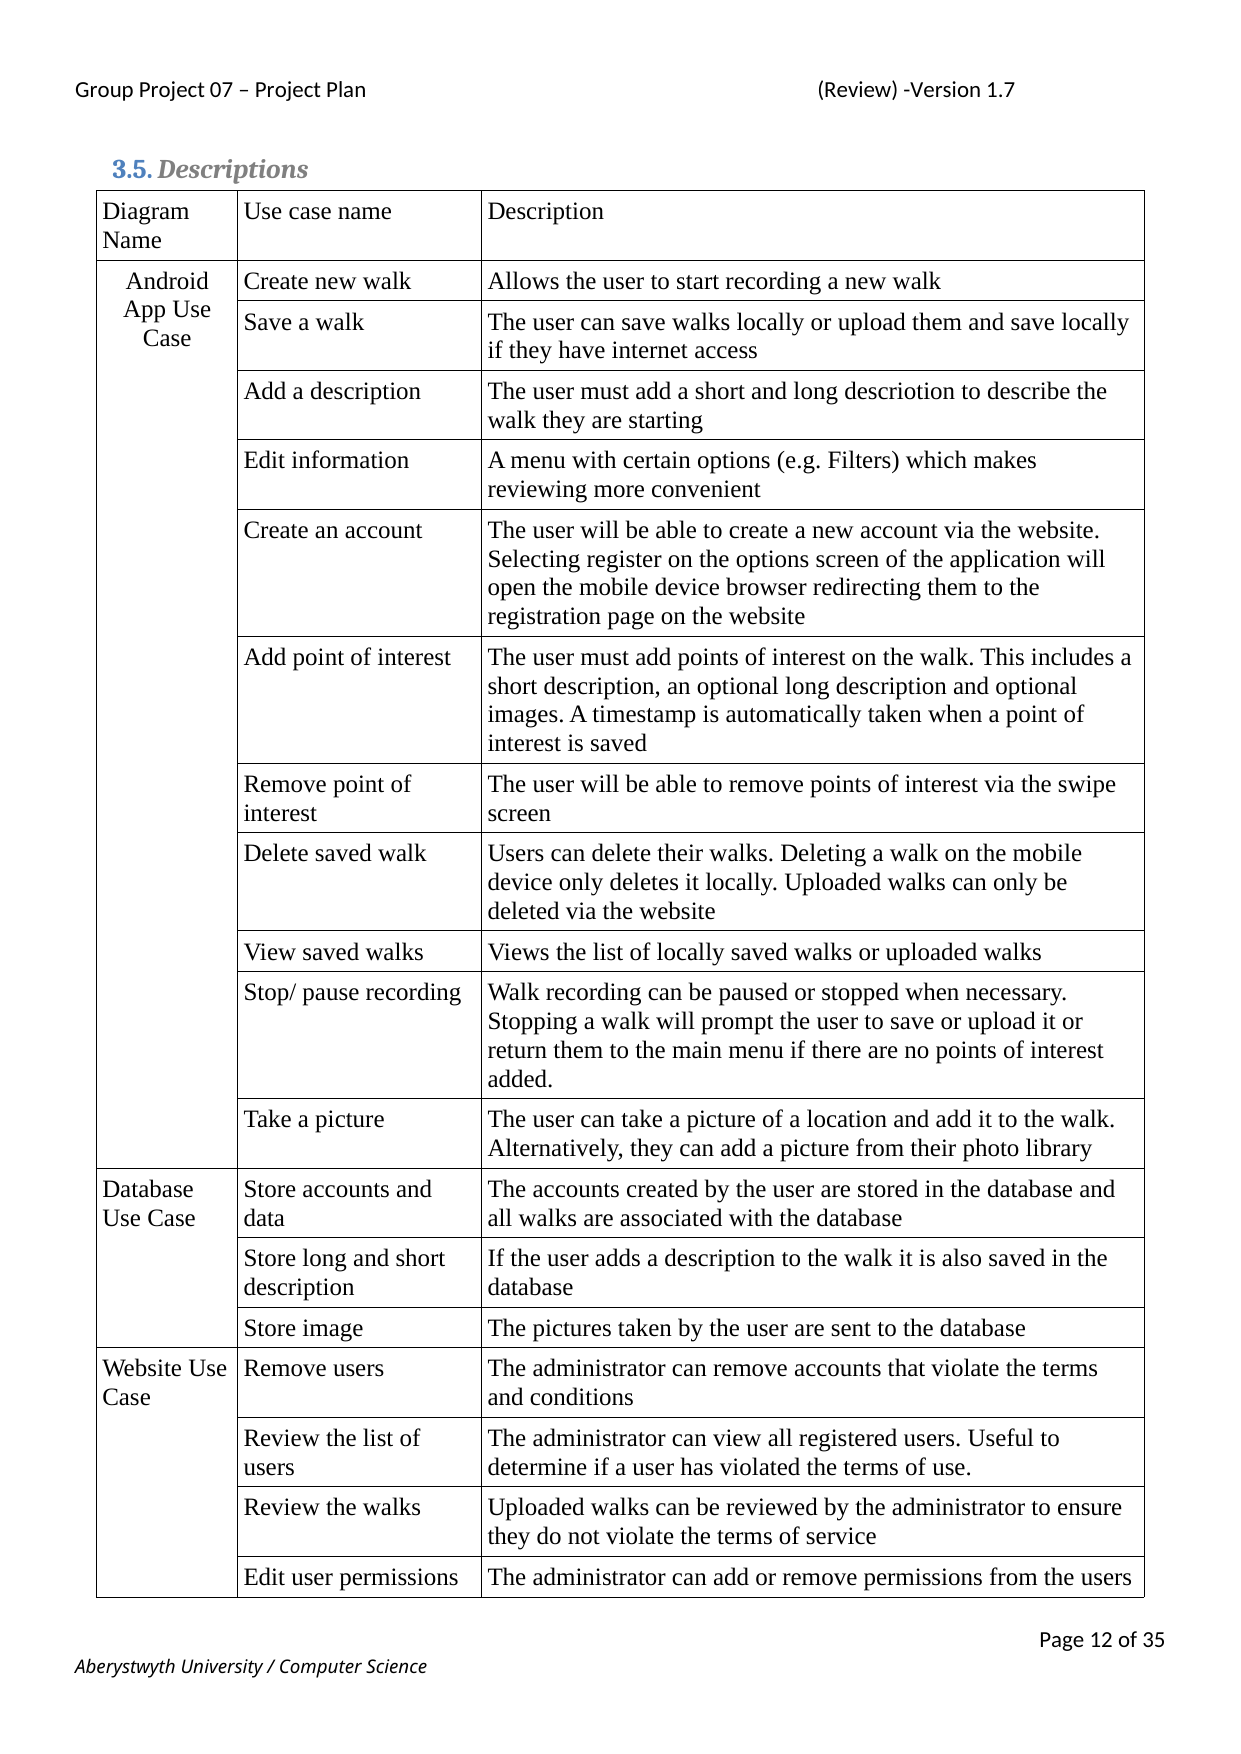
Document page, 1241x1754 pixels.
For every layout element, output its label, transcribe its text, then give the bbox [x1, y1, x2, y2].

table_header Diagram Name [97, 191, 237, 259]
table_cell A menu with certain options (e.g. Filters) which makes reviewing more convenient [482, 440, 1144, 509]
table_header Use case name [238, 191, 481, 259]
table_cell The user must add points of interest on the walk. This includes a short description, an optional long description and optional images. A timestamp is automatically taken when a point of interest is saved [482, 637, 1144, 763]
table_cell The user will be able to create a new account via the website. Selecting register on the options screen of the application will open the mobile device browser redirecting them to the registration page on the website [482, 510, 1144, 636]
table_cell Save a walk [238, 301, 481, 370]
table_cell Database Use Case [97, 1169, 237, 1347]
table_cell The user can take a picture of a location and add it to the walk. Alternatively, they can add a picture from their photo library [482, 1099, 1144, 1168]
table_cell Views the list of locally saved walks or uploaded walks [482, 931, 1144, 971]
table_cell The administrator can view all registered users. Useful to determine if a user has violated the terms of use. [482, 1418, 1144, 1486]
table_header Description [482, 191, 1144, 259]
table_cell The administrator can add or remove permissions from the users [482, 1557, 1144, 1596]
table_cell Store image [238, 1308, 481, 1347]
table_cell Walk recording can be paused or stopped when necessary. Stopping a walk will prompt the user to save or upload it or return them to the main menu if there are no points of interest added. [482, 972, 1144, 1098]
table_cell Add a description [238, 371, 481, 439]
table_cell The user will be able to remove points of interest via the swipe screen [482, 764, 1144, 832]
table_cell Users can delete their walks. Deleting a walk on the mobile device only deletes it locally. Uploaded walks can only be deleted via the website [482, 833, 1144, 930]
table_cell Take a picture [238, 1099, 481, 1168]
table_cell The accounts created by the user are stored in the database and all walks are associated with the database [482, 1169, 1144, 1237]
table_cell Review the walks [238, 1487, 481, 1556]
table_cell Create new walk [238, 261, 481, 300]
table_cell Allows the user to start recording a new walk [482, 261, 1144, 300]
table_cell Remove users [238, 1348, 481, 1417]
table_cell Store accounts and data [238, 1169, 481, 1237]
table_cell Create an account [238, 510, 481, 636]
table_cell Remove point of interest [238, 764, 481, 832]
table_cell Android App Use Case [97, 261, 237, 1168]
subtitle Descriptions [112, 154, 1165, 186]
table_cell The user can save walks locally or upload them and save locally if they have internet access [482, 301, 1144, 370]
table_cell View saved walks [238, 931, 481, 971]
table_cell Uploaded walks can be reviewed by the administrator to ensure they do not violate the terms of service [482, 1487, 1144, 1556]
table_cell The administrator can remove accounts that violate the terms and conditions [482, 1348, 1144, 1417]
table_cell Add point of interest [238, 637, 481, 763]
table_cell Review the list of users [238, 1418, 481, 1486]
table_cell Edit user permissions [238, 1557, 481, 1596]
table_cell If the user adds a description to the walk it is also saved in the database [482, 1238, 1144, 1307]
table_cell Stop/ pause recording [238, 972, 481, 1098]
table_cell The user must add a short and long descriotion to describe the walk they are starting [482, 371, 1144, 439]
table_cell The pictures taken by the user are sent to the database [482, 1308, 1144, 1347]
table_cell Delete saved walk [238, 833, 481, 930]
table_cell Edit information [238, 440, 481, 509]
table_cell Website Use Case [97, 1348, 237, 1596]
table_cell Store long and short description [238, 1238, 481, 1307]
